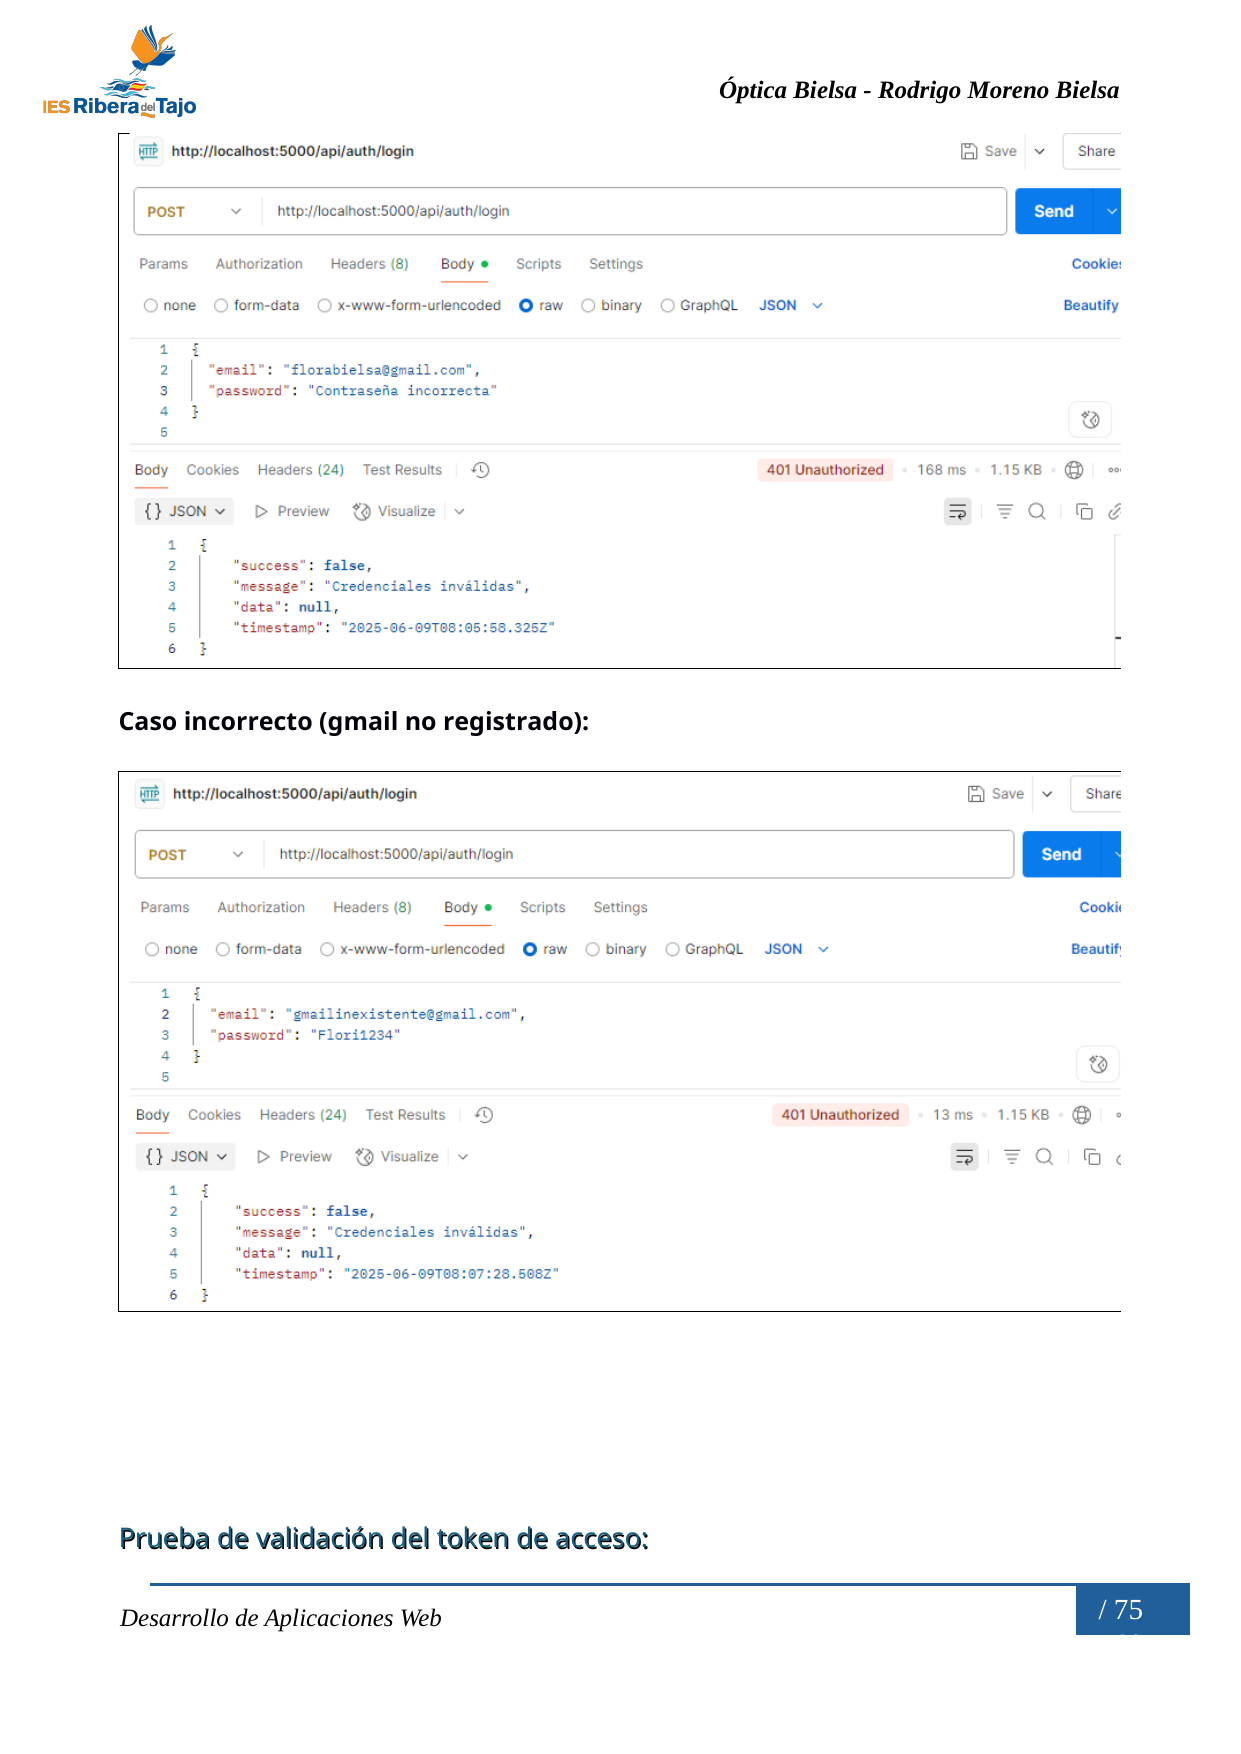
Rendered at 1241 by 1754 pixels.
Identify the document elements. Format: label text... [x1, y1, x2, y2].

text Caso incorrecto (gmail no registrado): [118, 703, 1122, 737]
table_header [119, 134, 129, 668]
text Prueba de validación del token de acceso: [118, 1519, 1122, 1556]
table_header [119, 772, 129, 1311]
